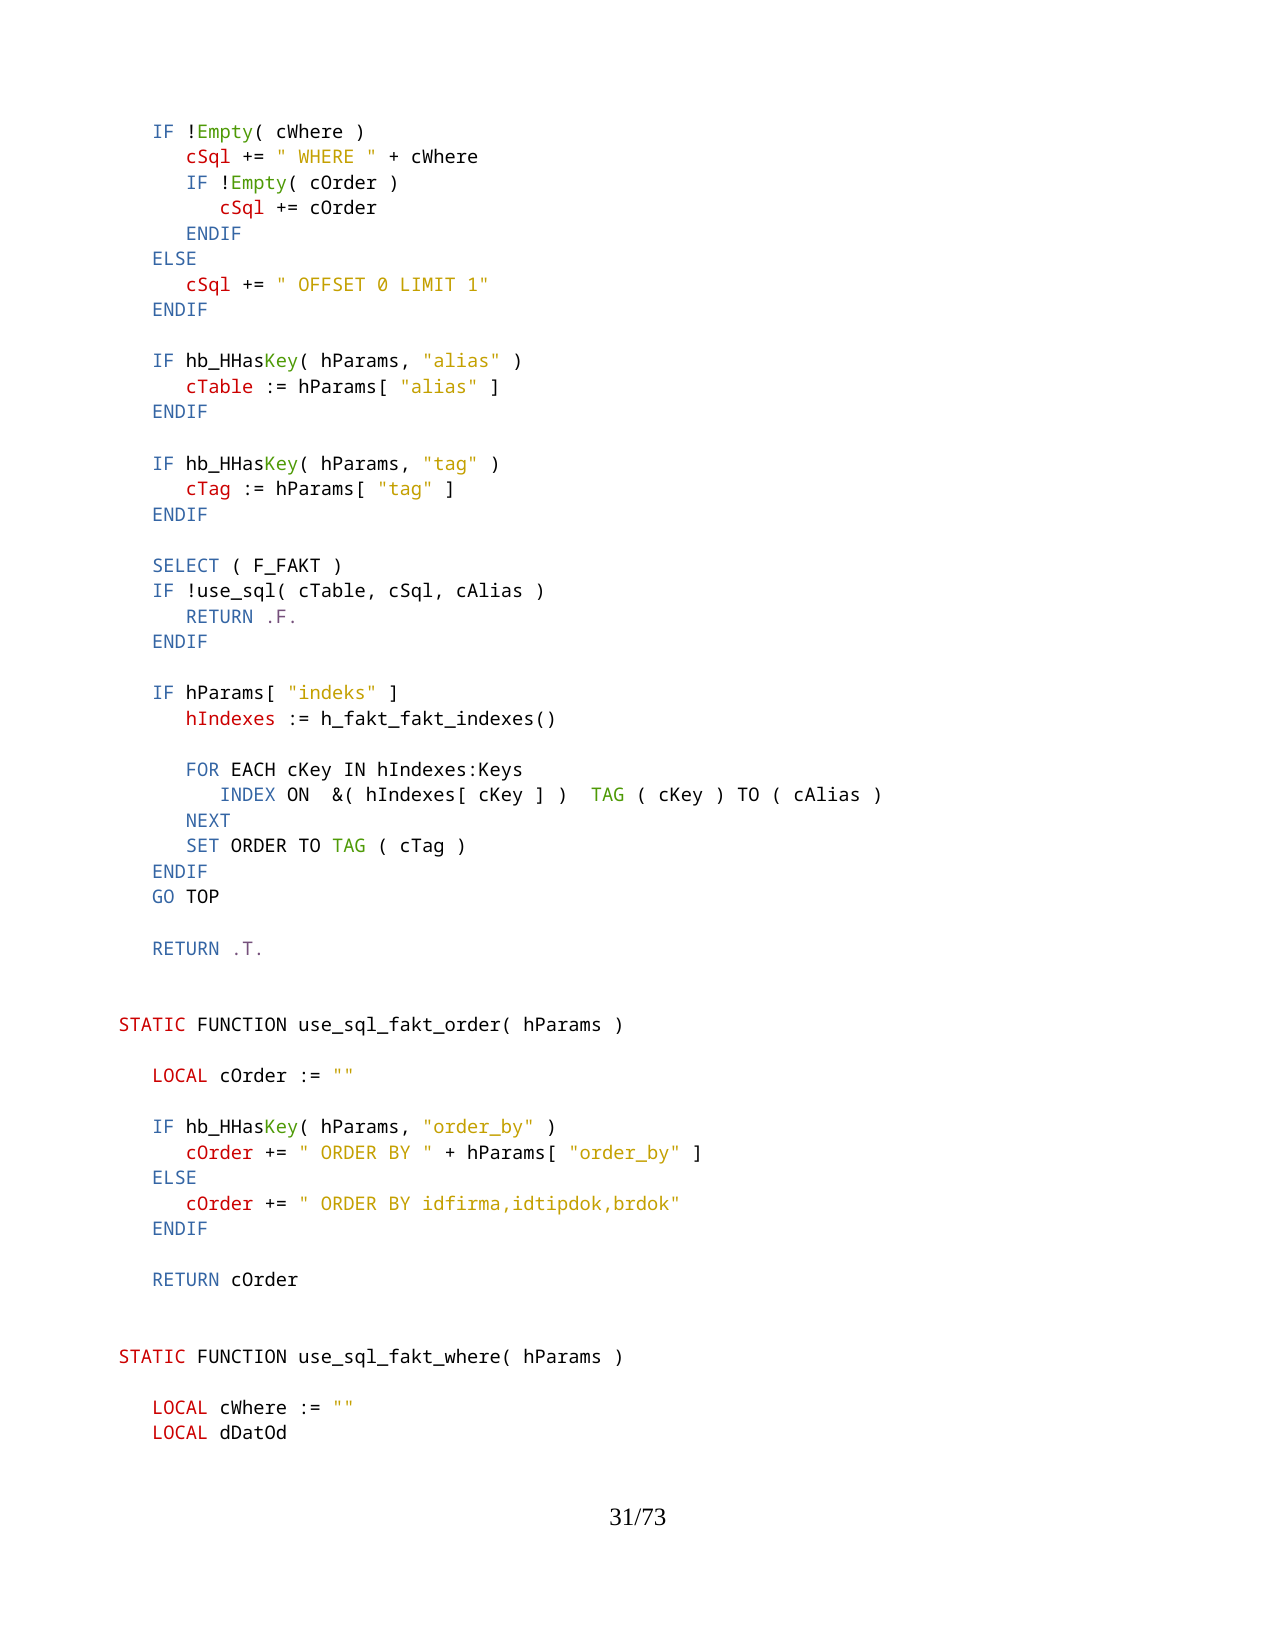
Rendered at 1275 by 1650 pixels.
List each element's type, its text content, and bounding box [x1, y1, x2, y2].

text cTable := hParams[ "alias" ] [501, 373, 1157, 399]
text cSql += cOrder [377, 195, 1157, 220]
text IF !Empty( cWhere ) [366, 118, 1157, 144]
text LOCAL cWhere := "" [354, 1394, 1157, 1420]
text IF !use_sql( cTable, cSql, cAlias ) [118, 577, 1157, 603]
text SELECT ( F_FAKT ) [343, 552, 1157, 577]
text ELSE [118, 1164, 1157, 1190]
text ENDIF [118, 628, 1157, 654]
text IF hb_HHasKey( hParams, "order_by" ) [118, 1113, 1157, 1139]
text LOCAL dDatOd [287, 1420, 1157, 1445]
text IF hb_HHasKey( hParams, "alias" ) [523, 348, 1157, 373]
text IF hb_HHasKey( hParams, "tag" ) [501, 450, 1157, 475]
text RETURN .T. [264, 935, 1157, 960]
text GO TOP [219, 884, 1157, 909]
text STATIC FUNCTION use_sql_fakt_where( hParams ) [624, 1343, 1157, 1369]
text cTag := hParams[ "tag" ] [456, 475, 1157, 501]
text cSql += " WHERE " + cWhere [478, 144, 1157, 169]
text ENDIF [208, 501, 1157, 526]
text IF !Empty( cOrder ) [399, 169, 1157, 195]
text cSql += " OFFSET 0 LIMIT 1" [489, 271, 1157, 297]
text ENDIF [208, 1216, 1157, 1241]
text ENDIF [208, 858, 1157, 884]
text NEXT [231, 807, 1157, 833]
text ENDIF [208, 297, 1157, 322]
text STATIC FUNCTION use_sql_fakt_order( hParams ) [624, 1011, 1157, 1037]
text ENDIF [208, 399, 1157, 424]
text ENDIF [242, 220, 1157, 246]
text hIndexes := h_fakt_fakt_indexes() [557, 705, 1157, 731]
text cOrder += " ORDER BY " + hParams[ "order_by" ] [703, 1139, 1157, 1164]
text cOrder += " ORDER BY idfirma,idtipdok,brdok" [681, 1190, 1157, 1216]
text INDEX ON &( hIndexes[ cKey ] ) TAG ( cKey ) TO ( cAlias ) [883, 782, 1157, 807]
text RETURN cOrder [298, 1267, 1157, 1292]
text SET ORDER TO TAG ( cTag ) [467, 833, 1157, 858]
text LOCAL cOrder := "" [118, 1062, 1157, 1088]
text FOR EACH cKey IN hIndexes:Keys [523, 756, 1157, 782]
text IF hParams[ "indeks" ] [118, 679, 1157, 705]
text RETURN .F. [298, 603, 1157, 628]
text ELSE [197, 246, 1157, 271]
